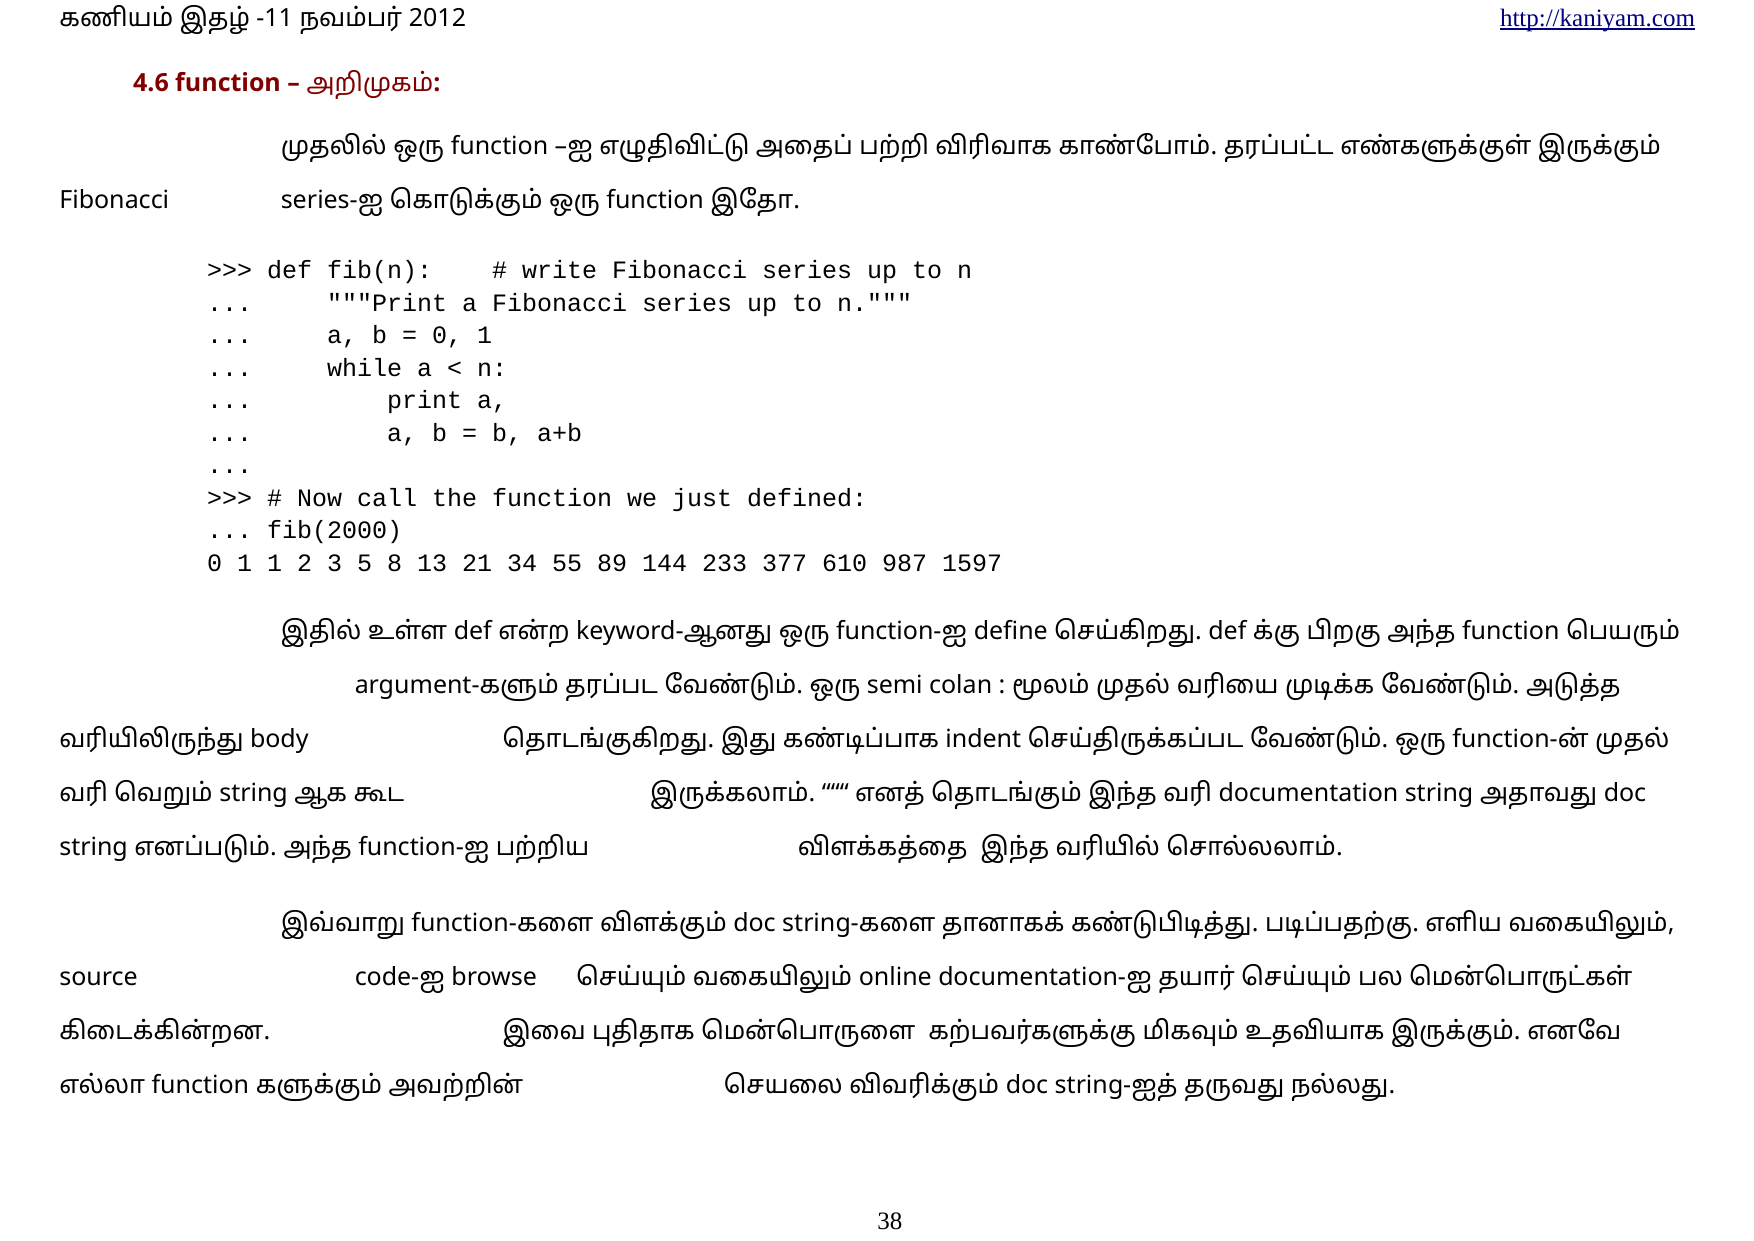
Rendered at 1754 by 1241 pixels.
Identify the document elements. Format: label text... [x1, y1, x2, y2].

text முதலில் ஒரு function –ஐ எழுதிவிட்டு அதைப் பற்றி விரிவாக காண்போம். தரப்பட்ட எண்களுக்குள் இருக்கும் Fibonacci series-ஐ கொடுக்கும் ஒரு function இதோ. [59, 128, 1695, 219]
text ... fib(2000) [59, 518, 1695, 546]
text >>> def fib(n): # write Fibonacci series up to n [59, 258, 1695, 286]
text 4.6 function – அறிமுகம்: [59, 64, 1695, 101]
text ... a, b = 0, 1 [59, 323, 1695, 351]
text 0 1 1 2 3 5 8 13 21 34 55 89 144 233 377 610 987 1597 [59, 550, 1695, 579]
text >>> # Now call the function we just defined: [59, 485, 1695, 514]
text இவ்வாறு function-களை விளக்கும் doc string-களை தானாகக் கண்டுபிடித்து. படிப்பதற்கு. எளிய வகையிலும், source code-ஐ browse செய்யும் வகையிலும் online documentation-ஐ தயார் செய்யும் பல மென்பொருட்கள் கிடைக்கின்றன. இவை புதிதாக மென்பொருளை கற்பவர்களுக்கு மிகவும் உதவியாக இருக்கும். எனவே எல்லா function களுக்கும் அவற்றின் செயலை விவரிக்கும் doc string-ஐத் தருவது நல்லது. [59, 904, 1695, 1103]
text ... [59, 453, 1695, 481]
text ... print a, [59, 388, 1695, 416]
text ... while a < n: [59, 355, 1695, 384]
text ... """Print a Fibonacci series up to n.""" [59, 290, 1695, 319]
text ... a, b = b, a+b [59, 420, 1695, 449]
text இதில் உள்ள def என்ற keyword-ஆனது ஒரு function-ஐ define செய்கிறது. def க்கு பிறகு அந்த function பெயரும் argument-களும் தரப்பட வேண்டும். ஒரு semi colan : மூலம் முதல் வரியை முடிக்க வேண்டும். அடுத்த வரியிலிருந்து body தொடங்குகிறது. இது கண்டிப்பாக indent செய்திருக்கப்பட வேண்டும். ஒரு function-ன் முதல் வரி வெறும் string ஆக கூட இருக்கலாம். “““ எனத் தொடங்கும் இந்த வரி documentation string அதாவது doc string எனப்படும். அந்த function-ஐ பற்றிய விளக்கத்தை இந்த வரியில் சொல்லலாம். [59, 612, 1695, 865]
